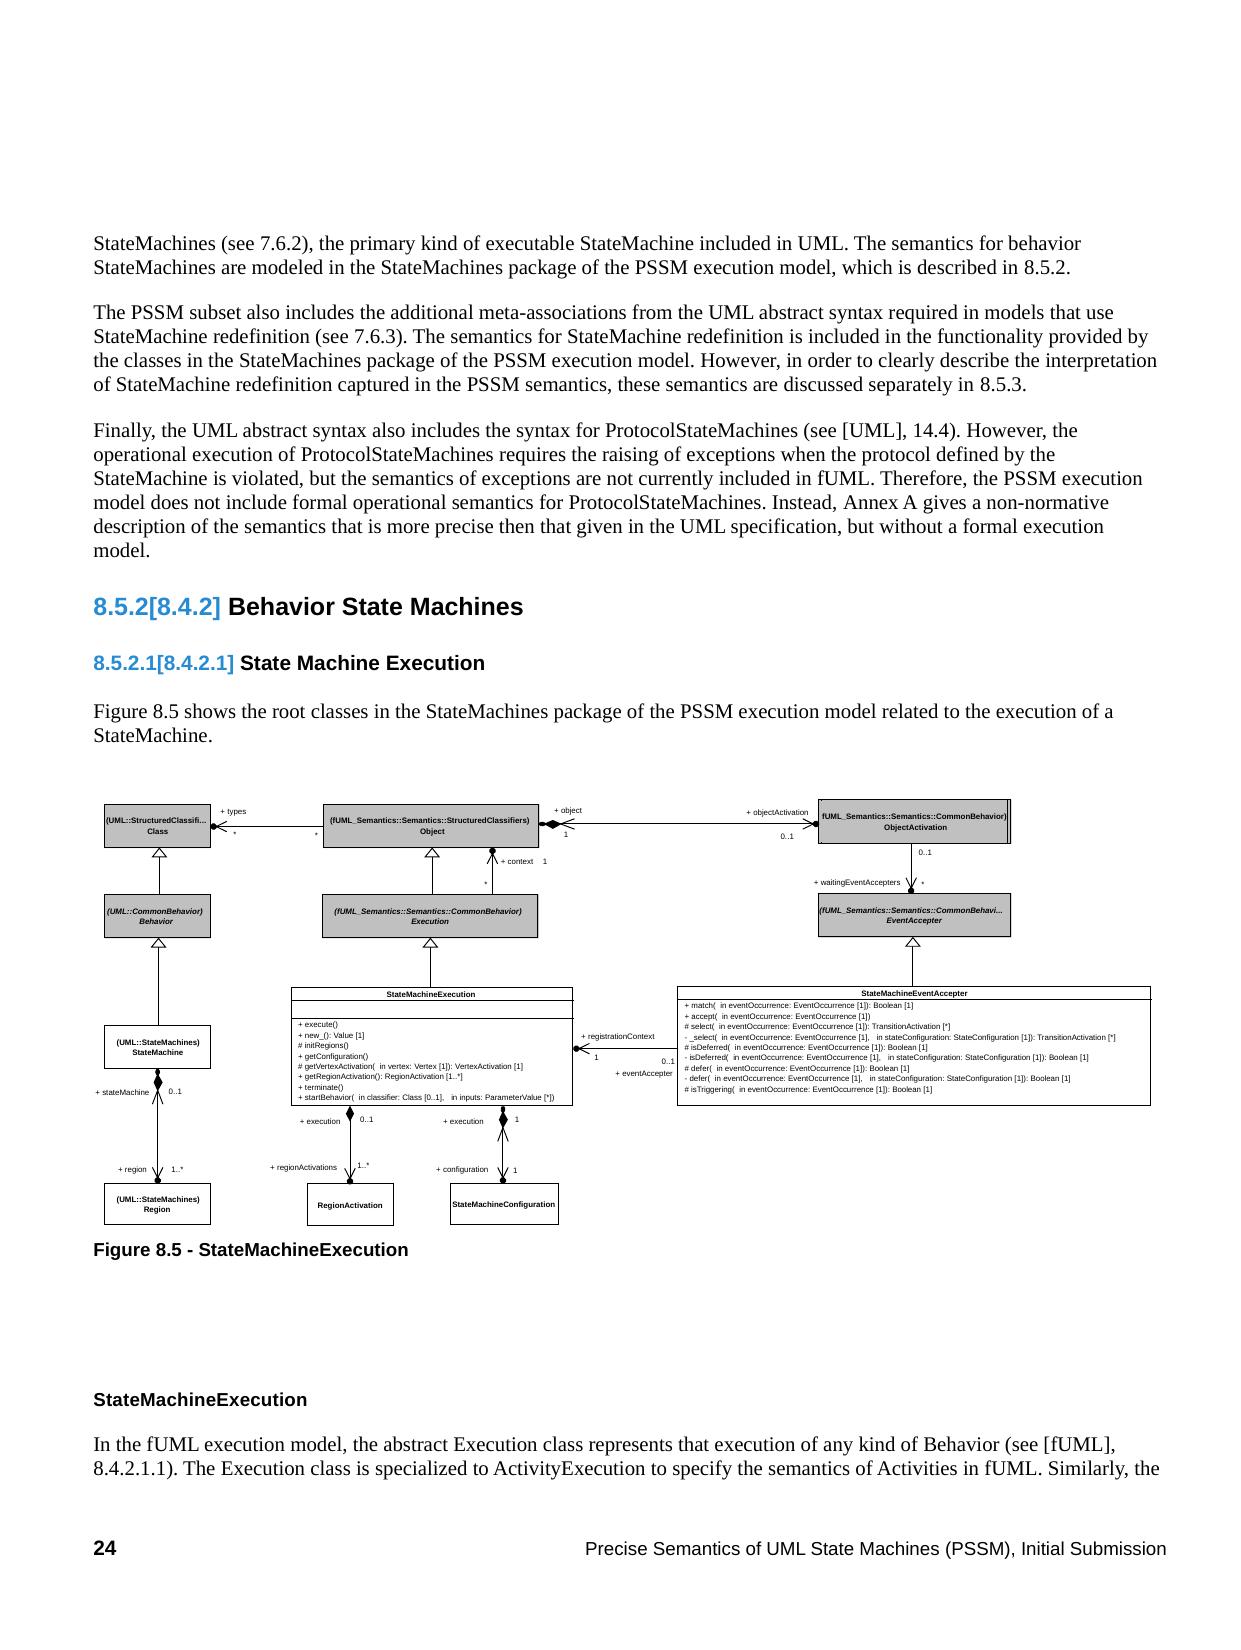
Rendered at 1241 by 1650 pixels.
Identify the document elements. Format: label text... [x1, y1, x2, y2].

text Figure 8.5 shows the root classes in the StateMachines package of the PSSM execution model related to the execution of a StateMachine. [93, 699, 1164, 747]
text The PSSM subset also includes the additional meta-associations from the UML abstract syntax required in models that use StateMachine redefinition (see 7.6.3). The semantics for StateMachine redefinition is included in the functionality provided by the classes in the StateMachines package of the PSSM execution model. However, in order to clearly describe the interpretation of StateMachine redefinition captured in the PSSM semantics, these semantics are discussed separately in 8.5.3. [93, 300, 1164, 396]
text StateMachines (see 7.6.2), the primary kind of executable StateMachine included in UML. The semantics for behavior StateMachines are modeled in the StateMachines package of the PSSM execution model, which is described in 8.5.2. [93, 231, 1164, 279]
subtitle State Machine Execution [93, 649, 1164, 674]
subtitle StateMachineExecution [93, 1389, 1164, 1410]
subtitle Behavior State Machines [93, 591, 1164, 620]
text Finally, the UML abstract syntax also includes the syntax for ProtocolStateMachines (see [UML], 14.4). However, the operational execution of ProtocolStateMachines requires the raising of exceptions when the protocol defined by the StateMachine is violated, but the semantics of exceptions are not currently included in fUML. Therefore, the PSSM execution model does not include formal operational semantics for ProtocolStateMachines. Instead, Annex A gives a non-normative description of the semantics that is more precise then that given in the UML specification, but without a formal execution model. [93, 417, 1164, 562]
text In the fUML execution model, the abstract Execution class represents that execution of any kind of Behavior (see [fUML], 8.4.2.1.1). The Execution class is specialized to ActivityExecution to specify the semantics of Activities in fUML. Similarly, the [93, 1431, 1164, 1479]
text Figure 8.5 - StateMachineExecution [93, 781, 1161, 1260]
